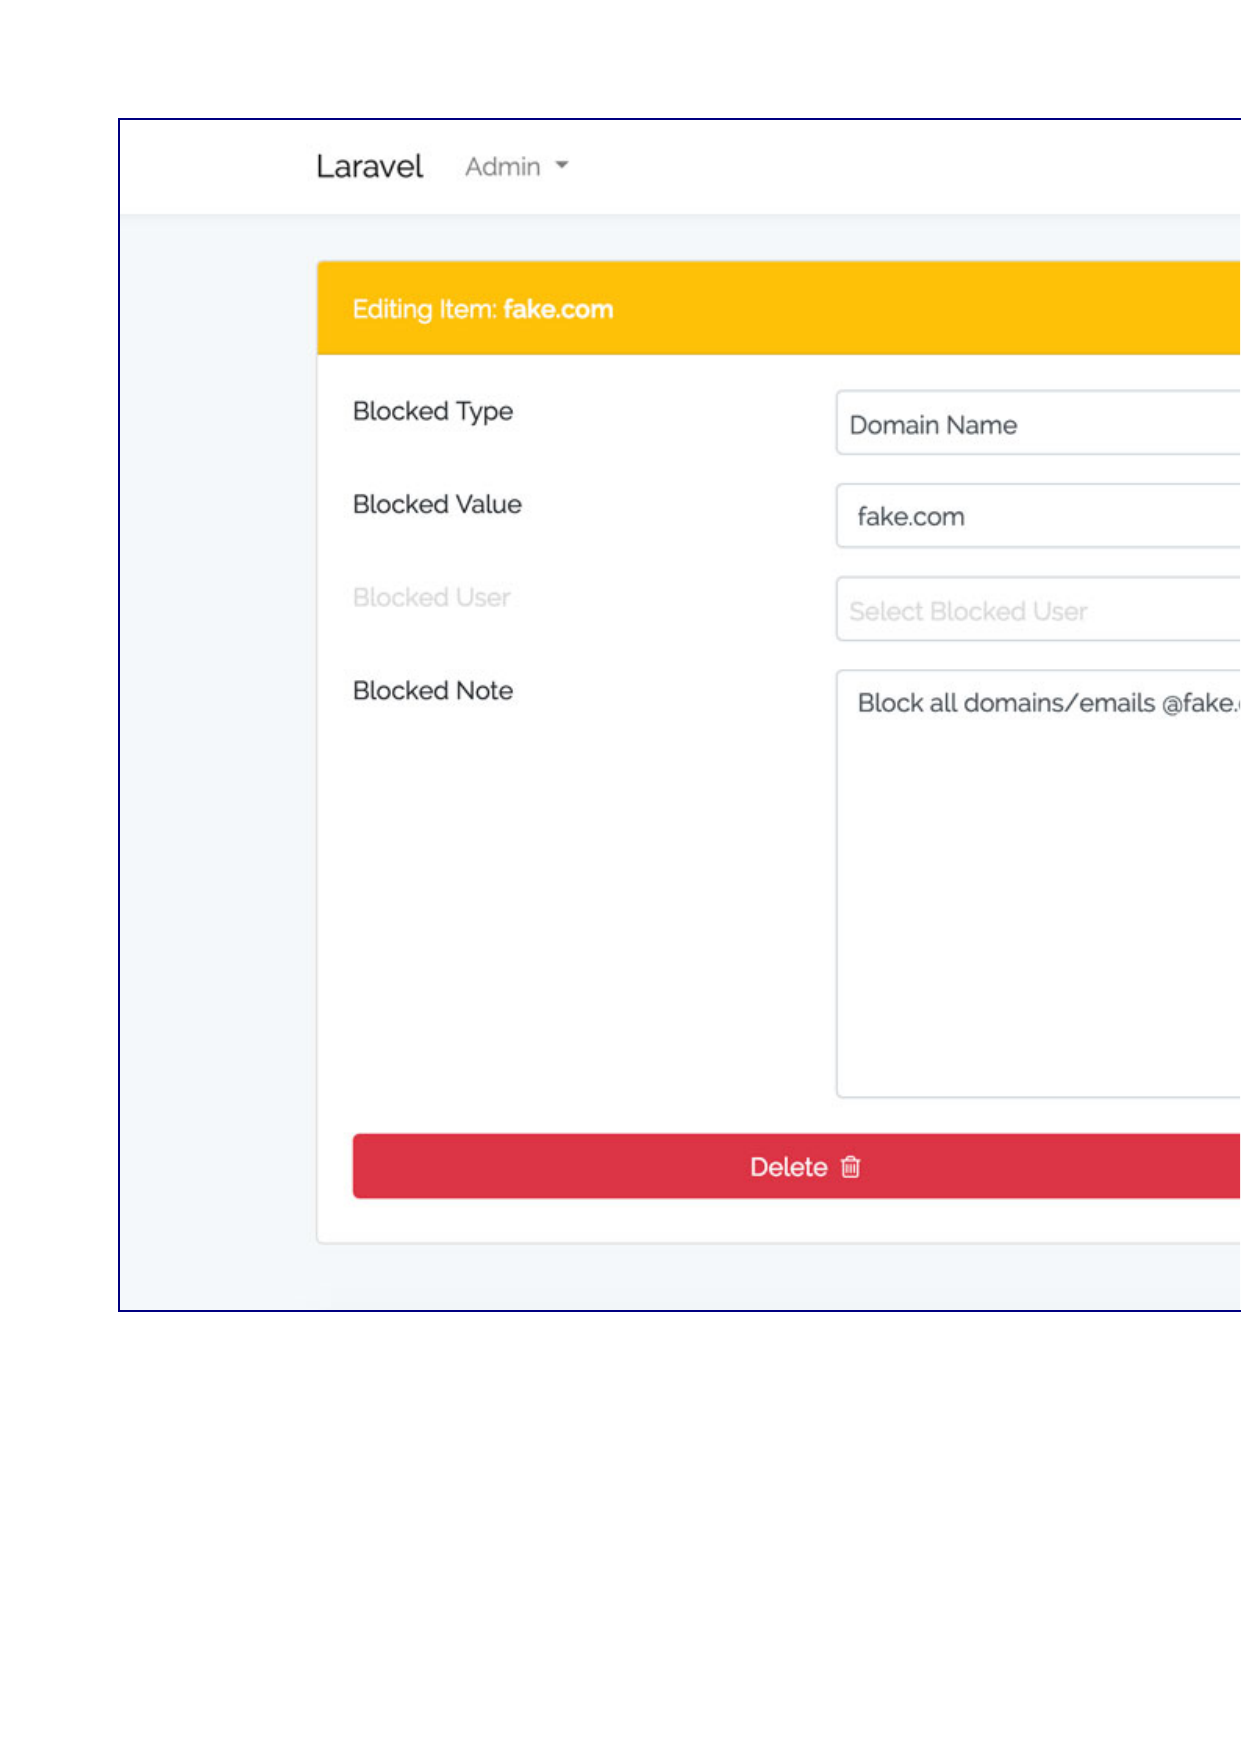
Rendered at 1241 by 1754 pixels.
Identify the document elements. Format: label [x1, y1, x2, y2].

picture [120, 120, 1241, 1310]
